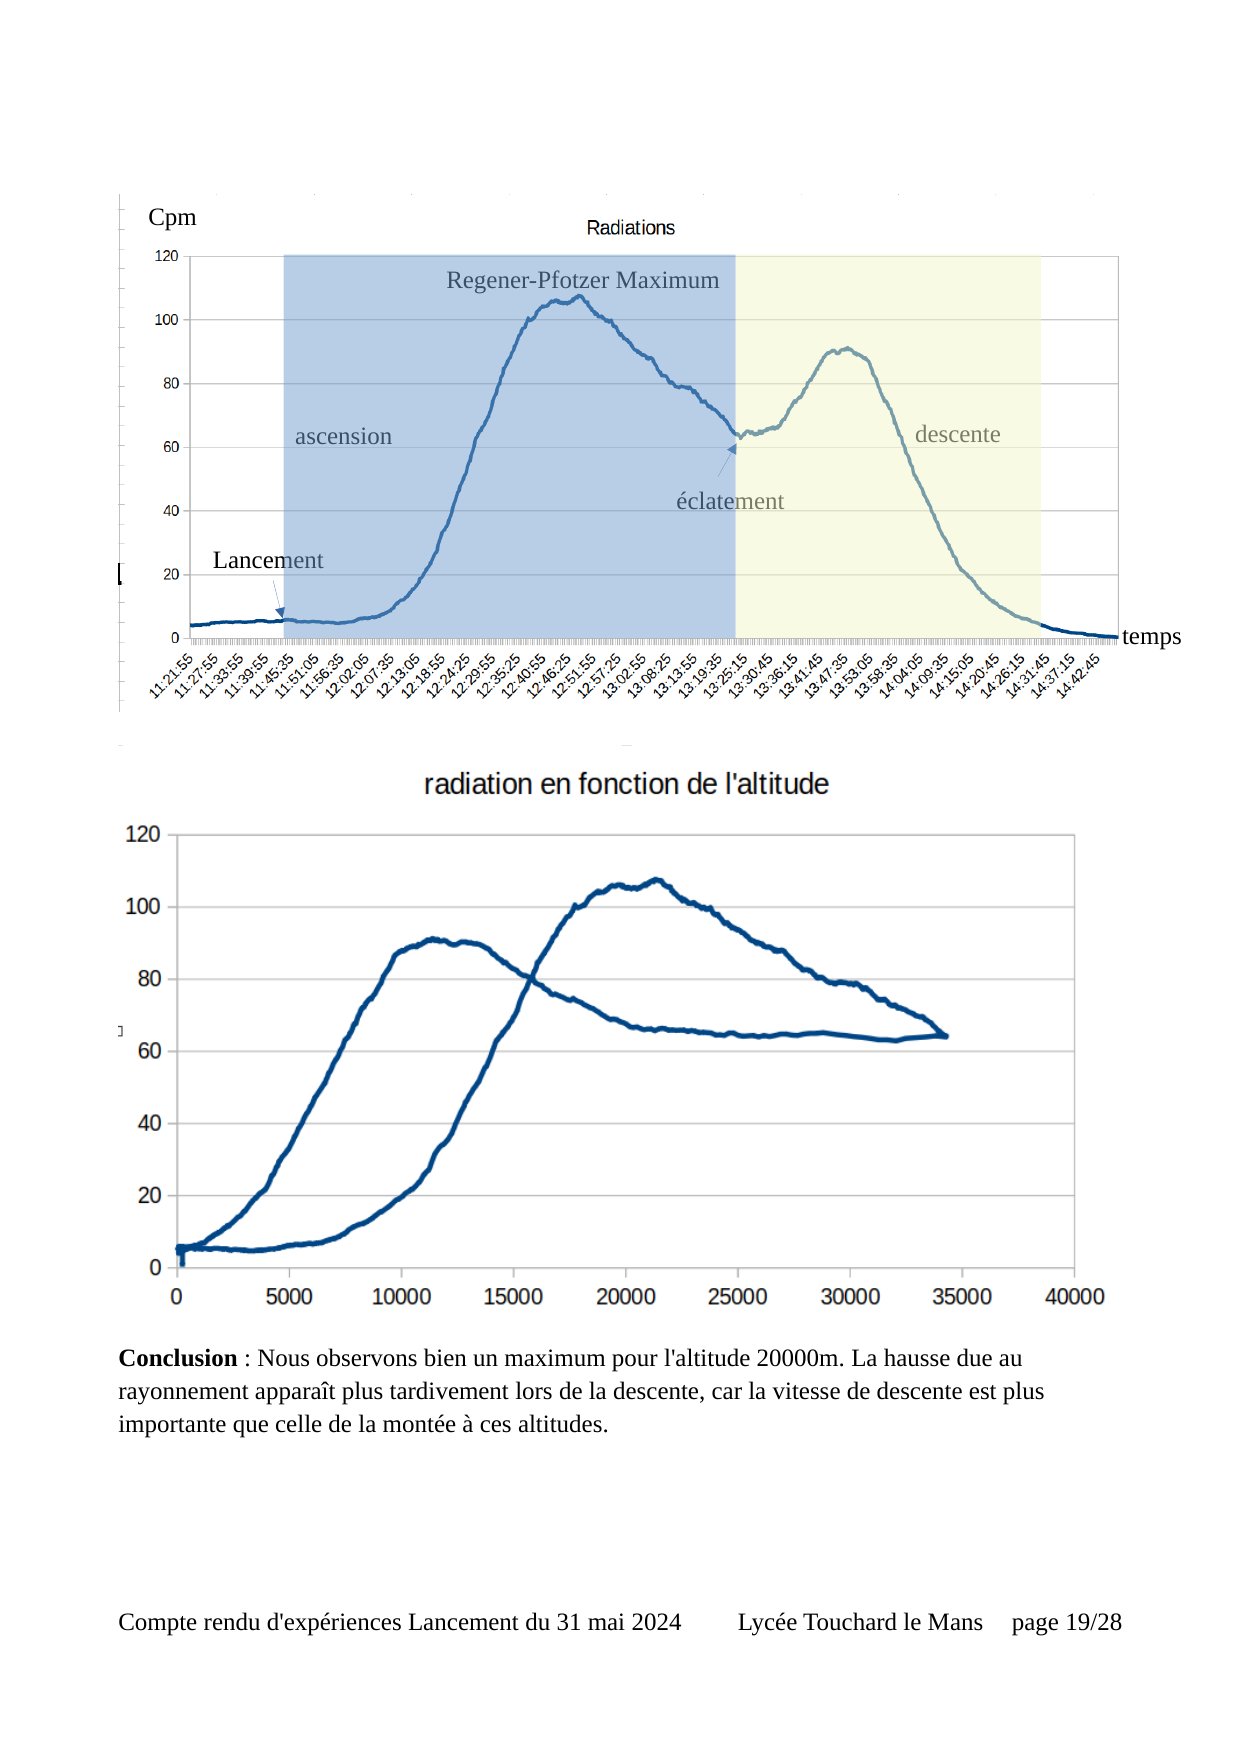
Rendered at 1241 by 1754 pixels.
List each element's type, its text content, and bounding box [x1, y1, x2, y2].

text Conclusion : Nous observons bien un maximum pour l'altitude 20000m. La hausse due au rayonnement apparaît plus tardivement lors de la descente, car la vitesse de descente est plus importante que celle de la montée à ces altitudes. [118, 1343, 1122, 1438]
picture [118, 745, 1123, 1315]
picture [118, 194, 1123, 712]
